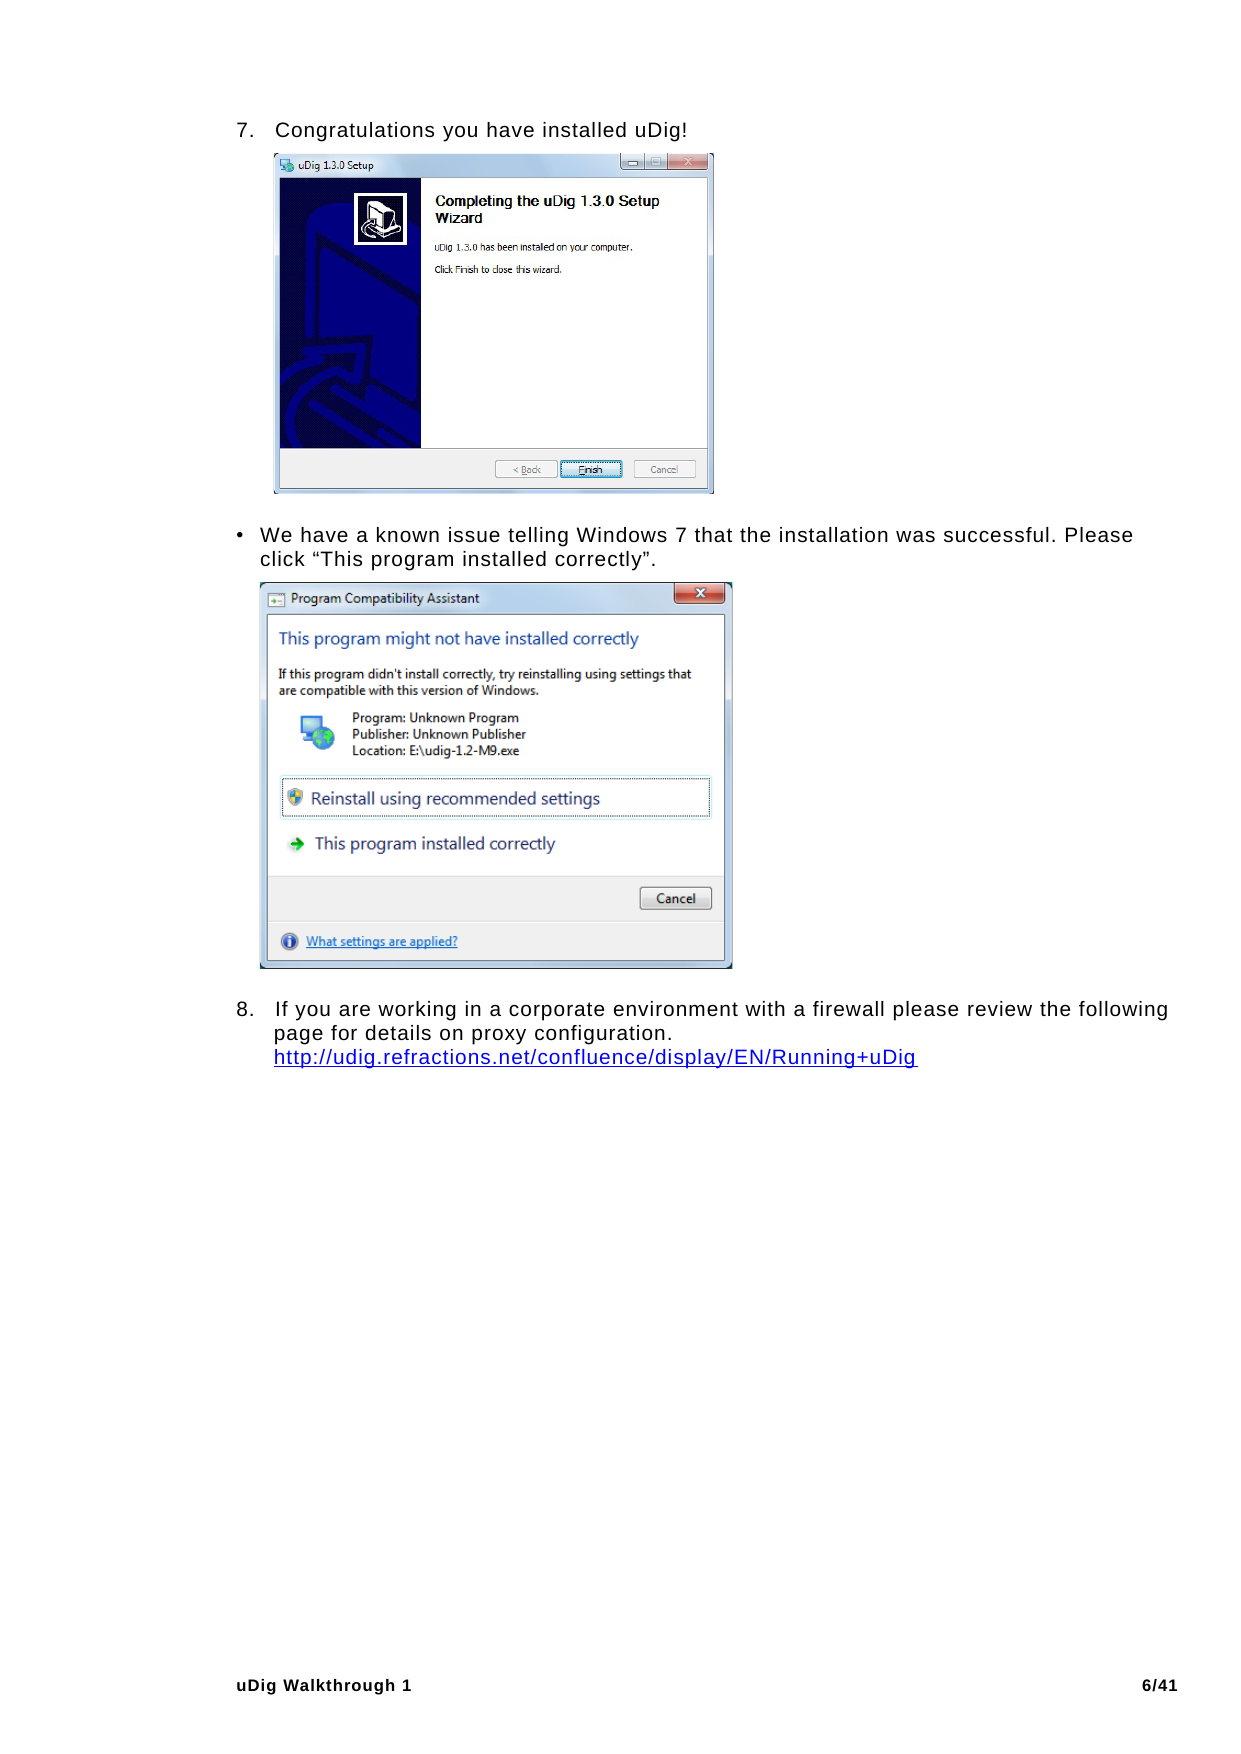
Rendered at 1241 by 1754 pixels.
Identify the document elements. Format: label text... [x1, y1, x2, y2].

list Congratulations you have installed uDig! [236, 118, 1181, 506]
picture [259, 582, 733, 969]
list We have a known issue telling Windows 7 that the installation was successful. Please click “This program installed correctly”. [236, 522, 1181, 980]
picture [273, 153, 714, 494]
list If you are working in a corporate environment with a firewall please review the following page for details on proxy configuration. http://udig.refractions.net/confluence/display/EN/Running+uDig [236, 997, 1181, 1069]
